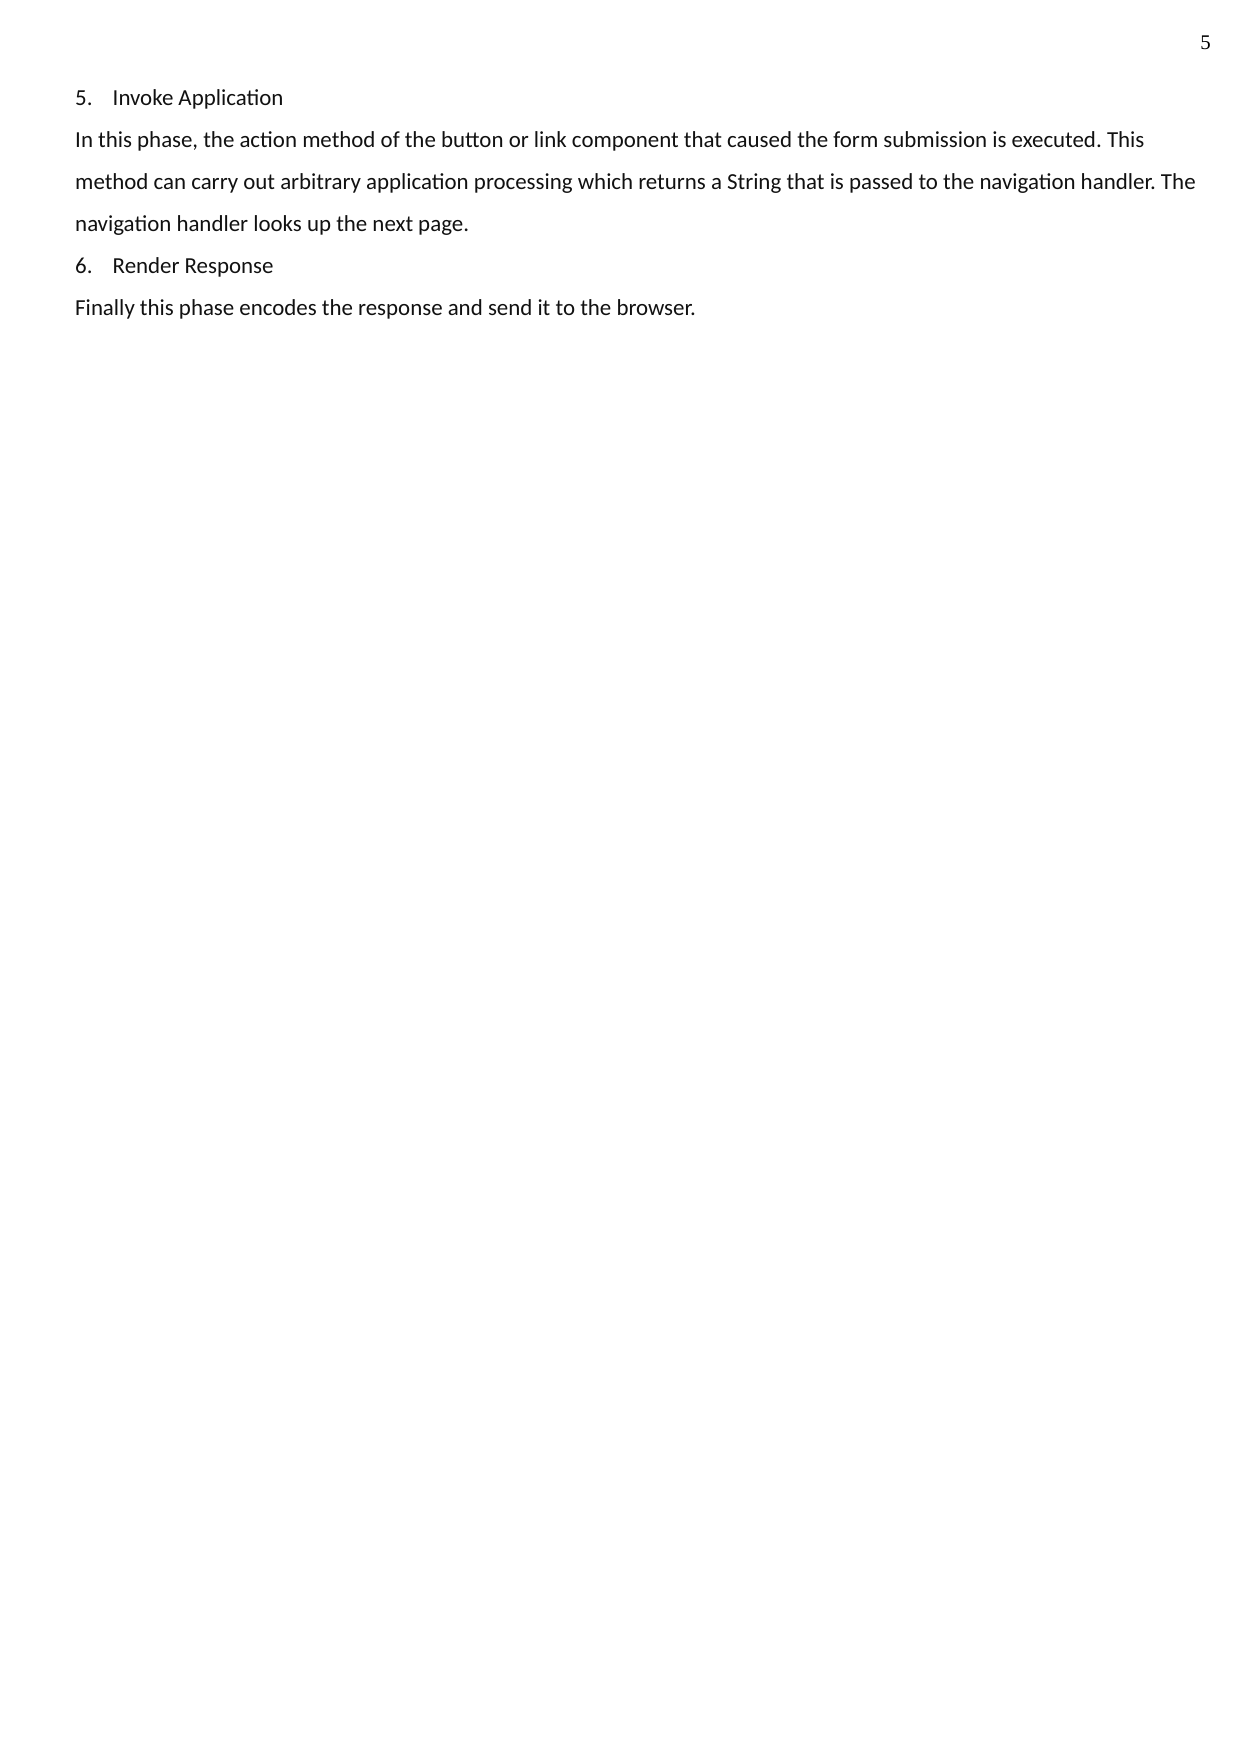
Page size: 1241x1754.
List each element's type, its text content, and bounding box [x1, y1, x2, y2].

text 5. Invoke Application [75, 83, 1211, 112]
text Finally this phase encodes the response and send it to the browser. [75, 293, 1211, 321]
text In this phase, the action method of the button or link component that caused the form submission is executed. This method can carry out arbitrary application processing which returns a String that is passed to the navigation handler. The navigation handler looks up the next page. [75, 126, 1211, 237]
text 6. Render Response [75, 251, 1211, 279]
